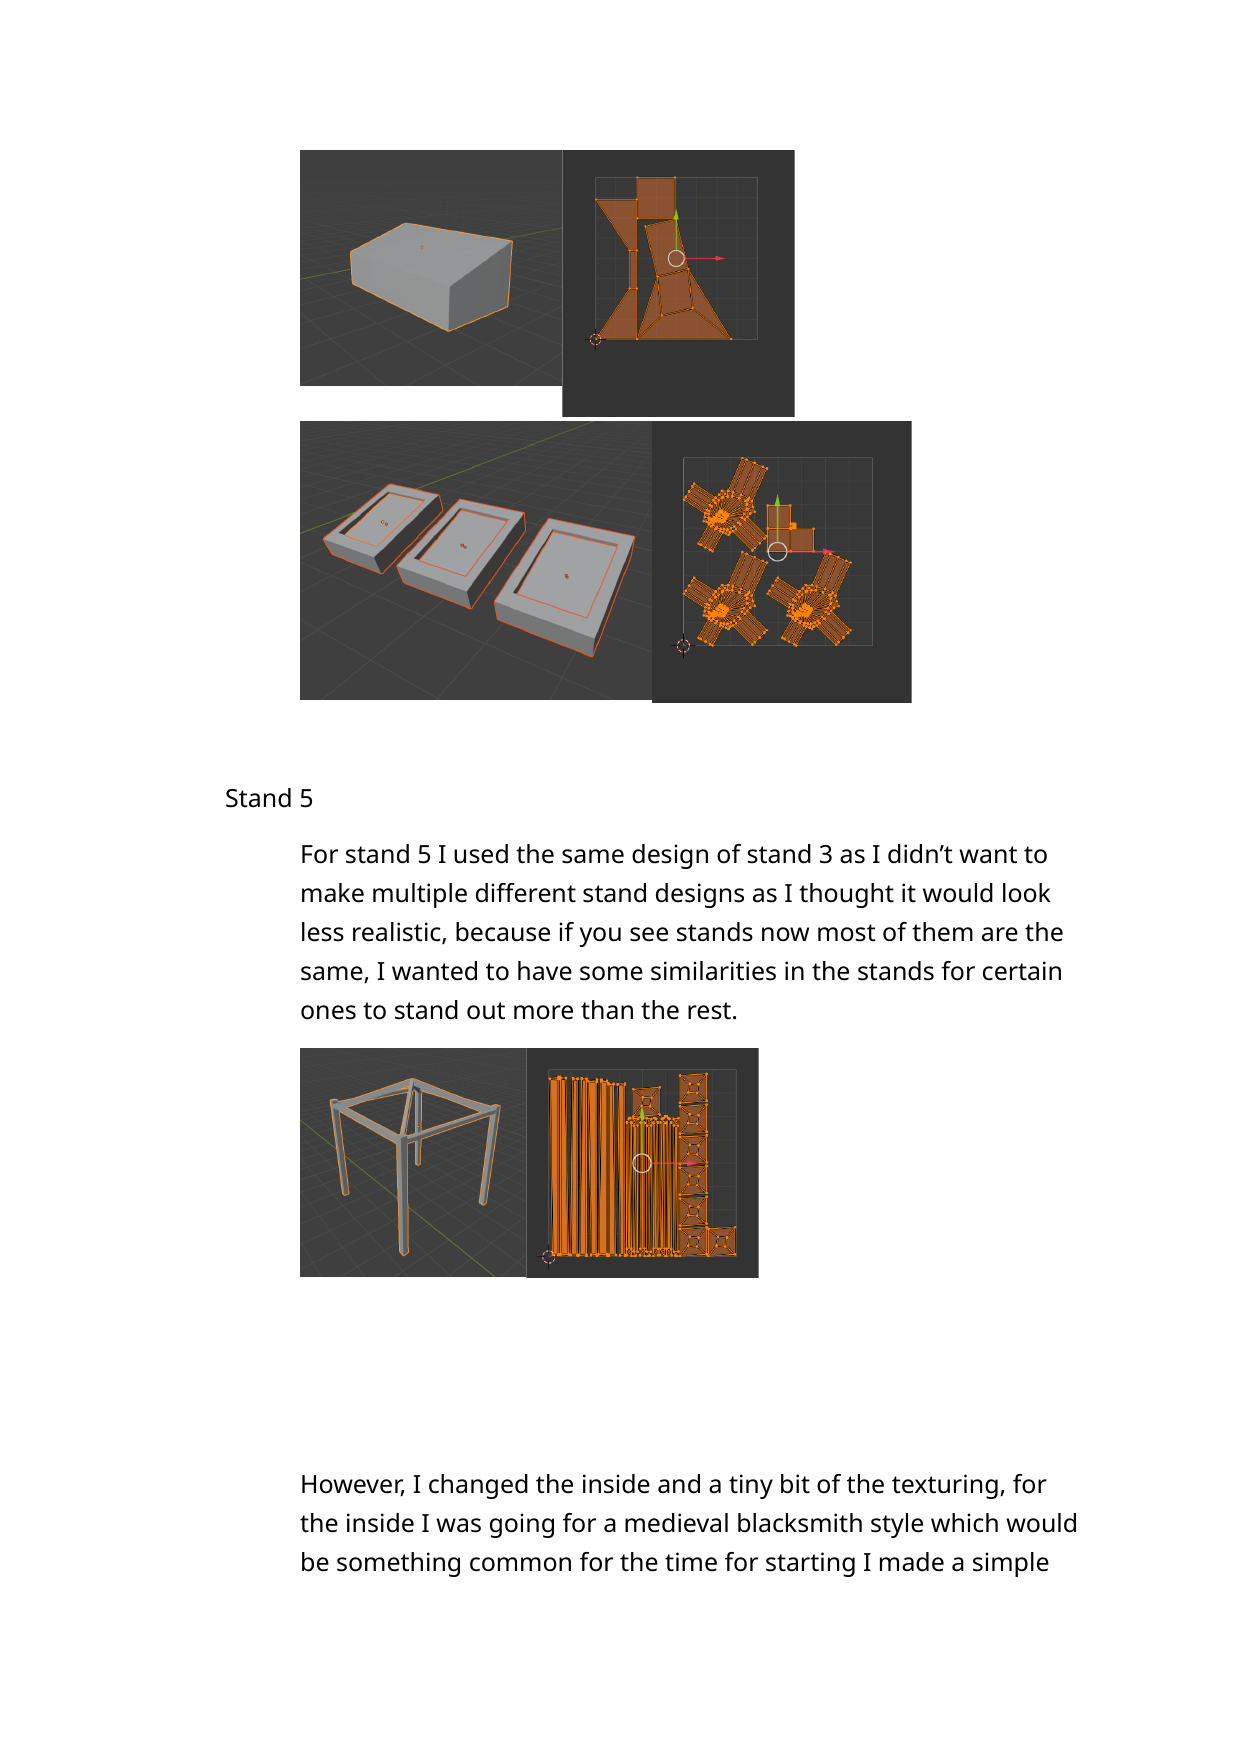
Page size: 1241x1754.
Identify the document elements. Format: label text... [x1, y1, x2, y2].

text Stand 5 [150, 780, 1090, 814]
text However, I changed the inside and a tiny bit of the texturing, for the inside I was going for a medieval blacksmith style which would be something common for the time for starting I made a simple [300, 1466, 1090, 1579]
text For stand 5 I used the same design of stand 3 as I didn’t want to make multiple different stand designs as I thought it would look less realistic, because if you see stands now most of them are the same, I wanted to have some similarities in the stands for certain ones to stand out more than the rest. [300, 836, 1090, 1027]
